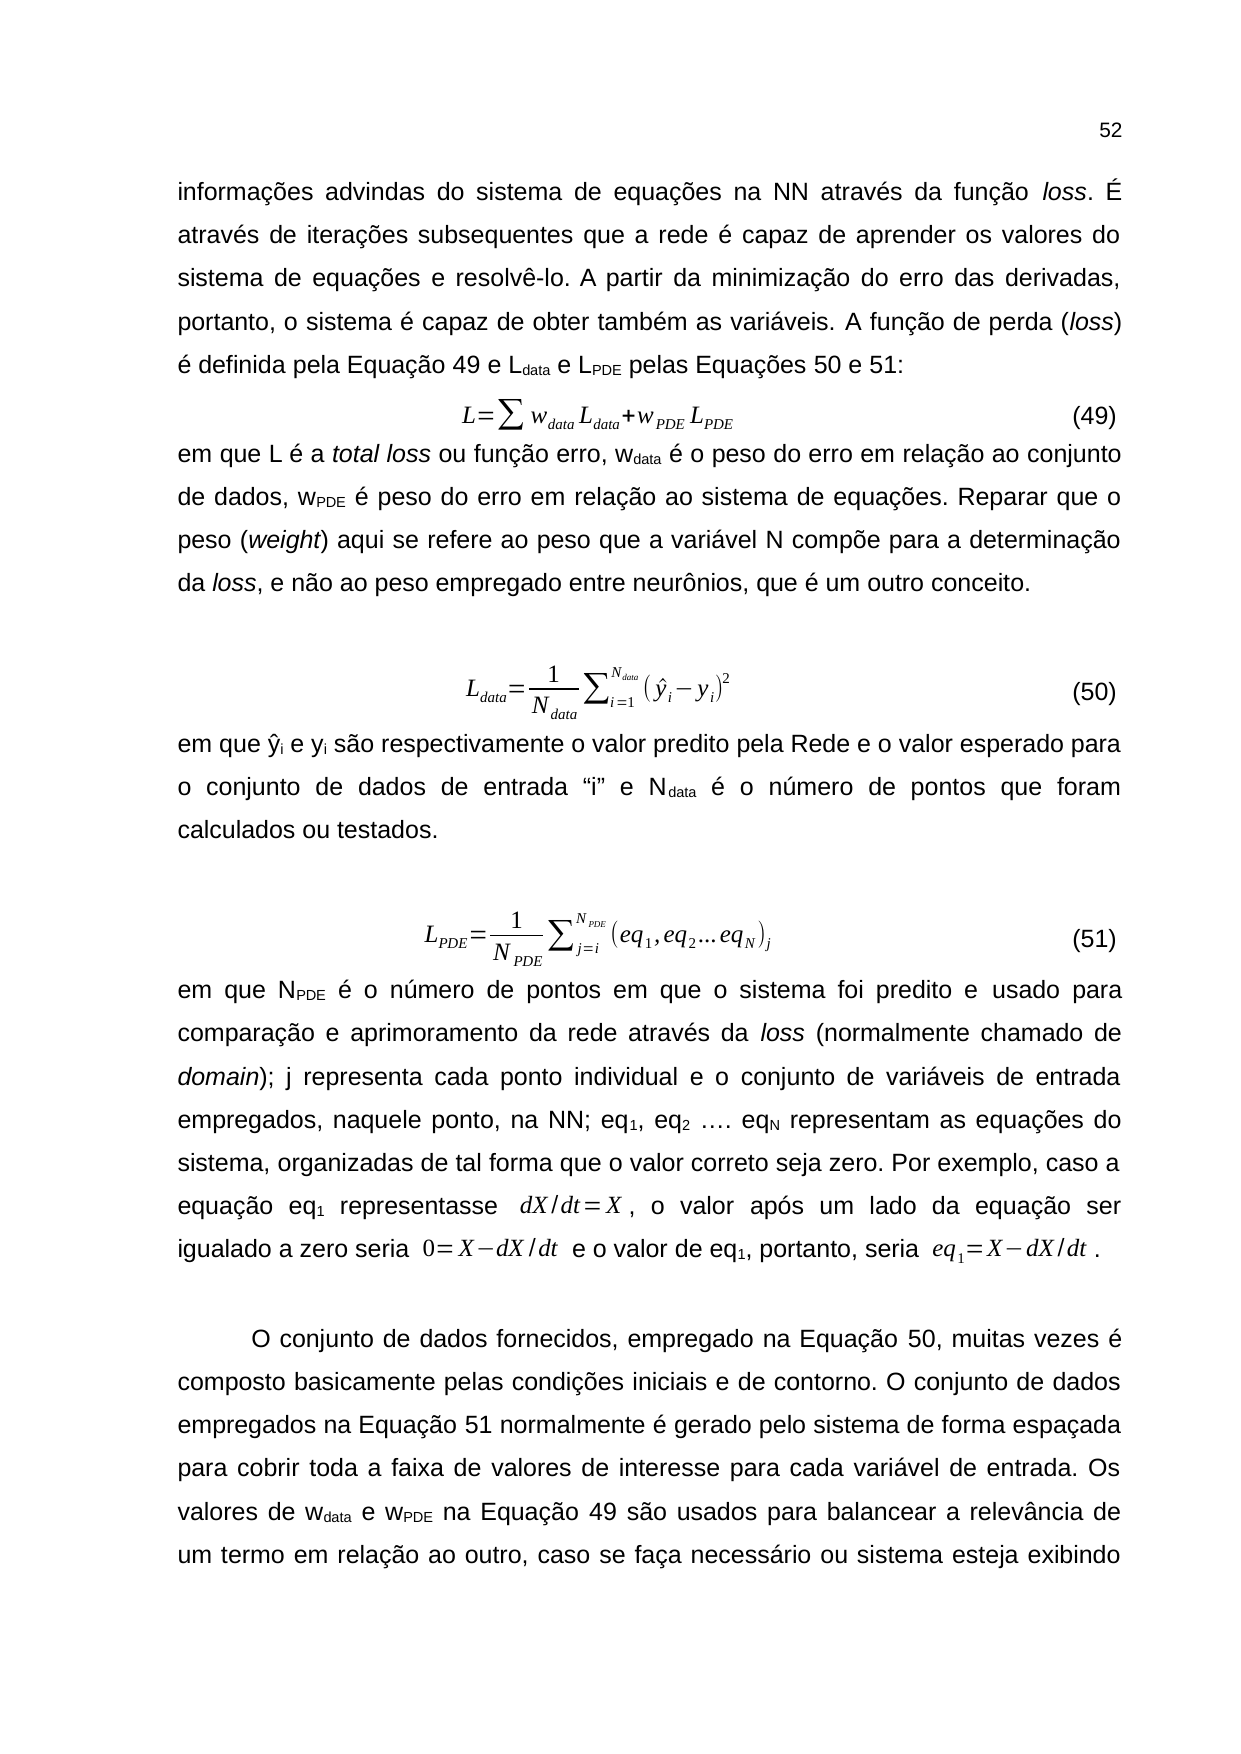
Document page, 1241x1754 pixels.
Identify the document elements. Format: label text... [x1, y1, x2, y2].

table_header (51) [1017, 901, 1122, 975]
text em que ŷi e yi são respectivamente o valor predito pela Rede e o valor esperado para o conjunto de dados de entrada “i” e Ndata é o número de pontos que foram calculados ou testados. [177, 728, 1122, 843]
table_header [177, 393, 1017, 439]
text em que NPDE é o número de pontos em que o sistema foi predito e usado para comparação e aprimoramento da rede através da loss (normalmente chamado de domain); j representa cada ponto individual e o conjunto de variáveis de entrada empregados, naquele ponto, na NN; eq1, eq2 …. eqN representam as equações do sistema, organizadas de tal forma que o valor correto seja zero. Por exemplo, caso a equação eq1 representasse , o valor após um lado da equação ser igualado a zero seria e o valor de eq1, portanto, seria . [177, 975, 1122, 1266]
table_header [177, 901, 1017, 975]
text informações advindas do sistema de equações na NN através da função loss. É através de iterações subsequentes que a rede é capaz de aprender os valores do sistema de equações e resolvê-lo. A partir da minimização do erro das derivadas, portanto, o sistema é capaz de obter também as variáveis. A função de perda (loss) é definida pela Equação 49 e Ldata e LPDE pelas Equações 50 e 51: [177, 177, 1122, 378]
table_header (49) [1017, 393, 1122, 439]
table_header [177, 654, 1017, 728]
text O conjunto de dados fornecidos, empregado na Equação 50, muitas vezes é composto basicamente pelas condições iniciais e de contorno. O conjunto de dados empregados na Equação 51 normalmente é gerado pelo sistema de forma espaçada para cobrir toda a faixa de valores de interesse para cada variável de entrada. Os valores de wdata e wPDE na Equação 49 são usados para balancear a relevância de um termo em relação ao outro, caso se faça necessário ou sistema esteja exibindo [177, 1324, 1122, 1568]
text em que L é a total loss ou função erro, wdata é o peso do erro em relação ao conjunto de dados, wPDE é peso do erro em relação ao sistema de equações. Reparar que o peso (weight) aqui se refere ao peso que a variável N compõe para a determinação da loss, e não ao peso empregado entre neurônios, que é um outro conceito. [177, 439, 1122, 597]
table_header (50) [1017, 654, 1122, 728]
